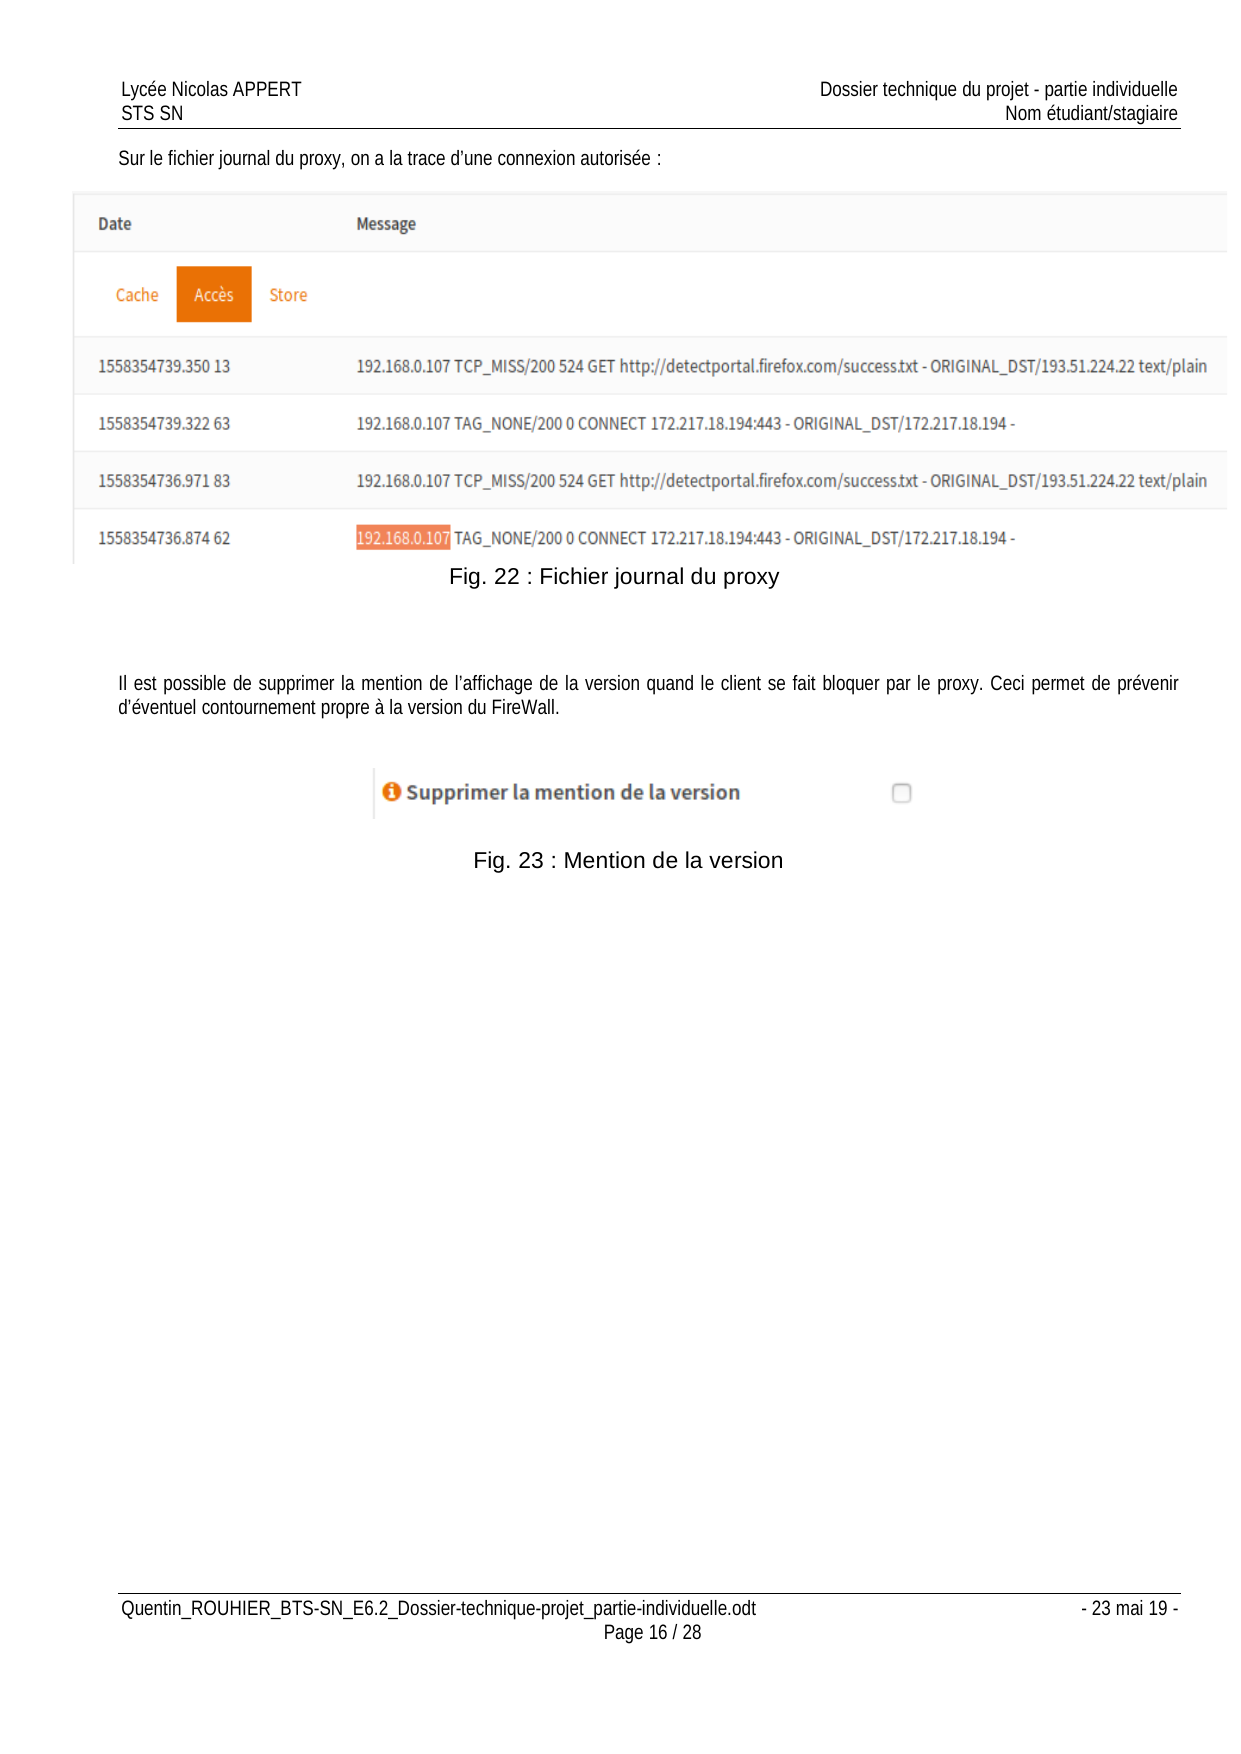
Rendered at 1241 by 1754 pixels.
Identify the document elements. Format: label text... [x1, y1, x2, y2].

text Il est possible de supprimer la mention de l’affichage de la version quand le client se fait bloquer par le proxy. Ceci permet de prévenir d’éventuel contournement propre à la version du FireWall. [118, 671, 1181, 719]
text Sur le fichier journal du proxy, on a la trace d’une connexion autorisée : [118, 145, 1181, 169]
picture [72, 191, 1228, 564]
picture [372, 768, 927, 819]
